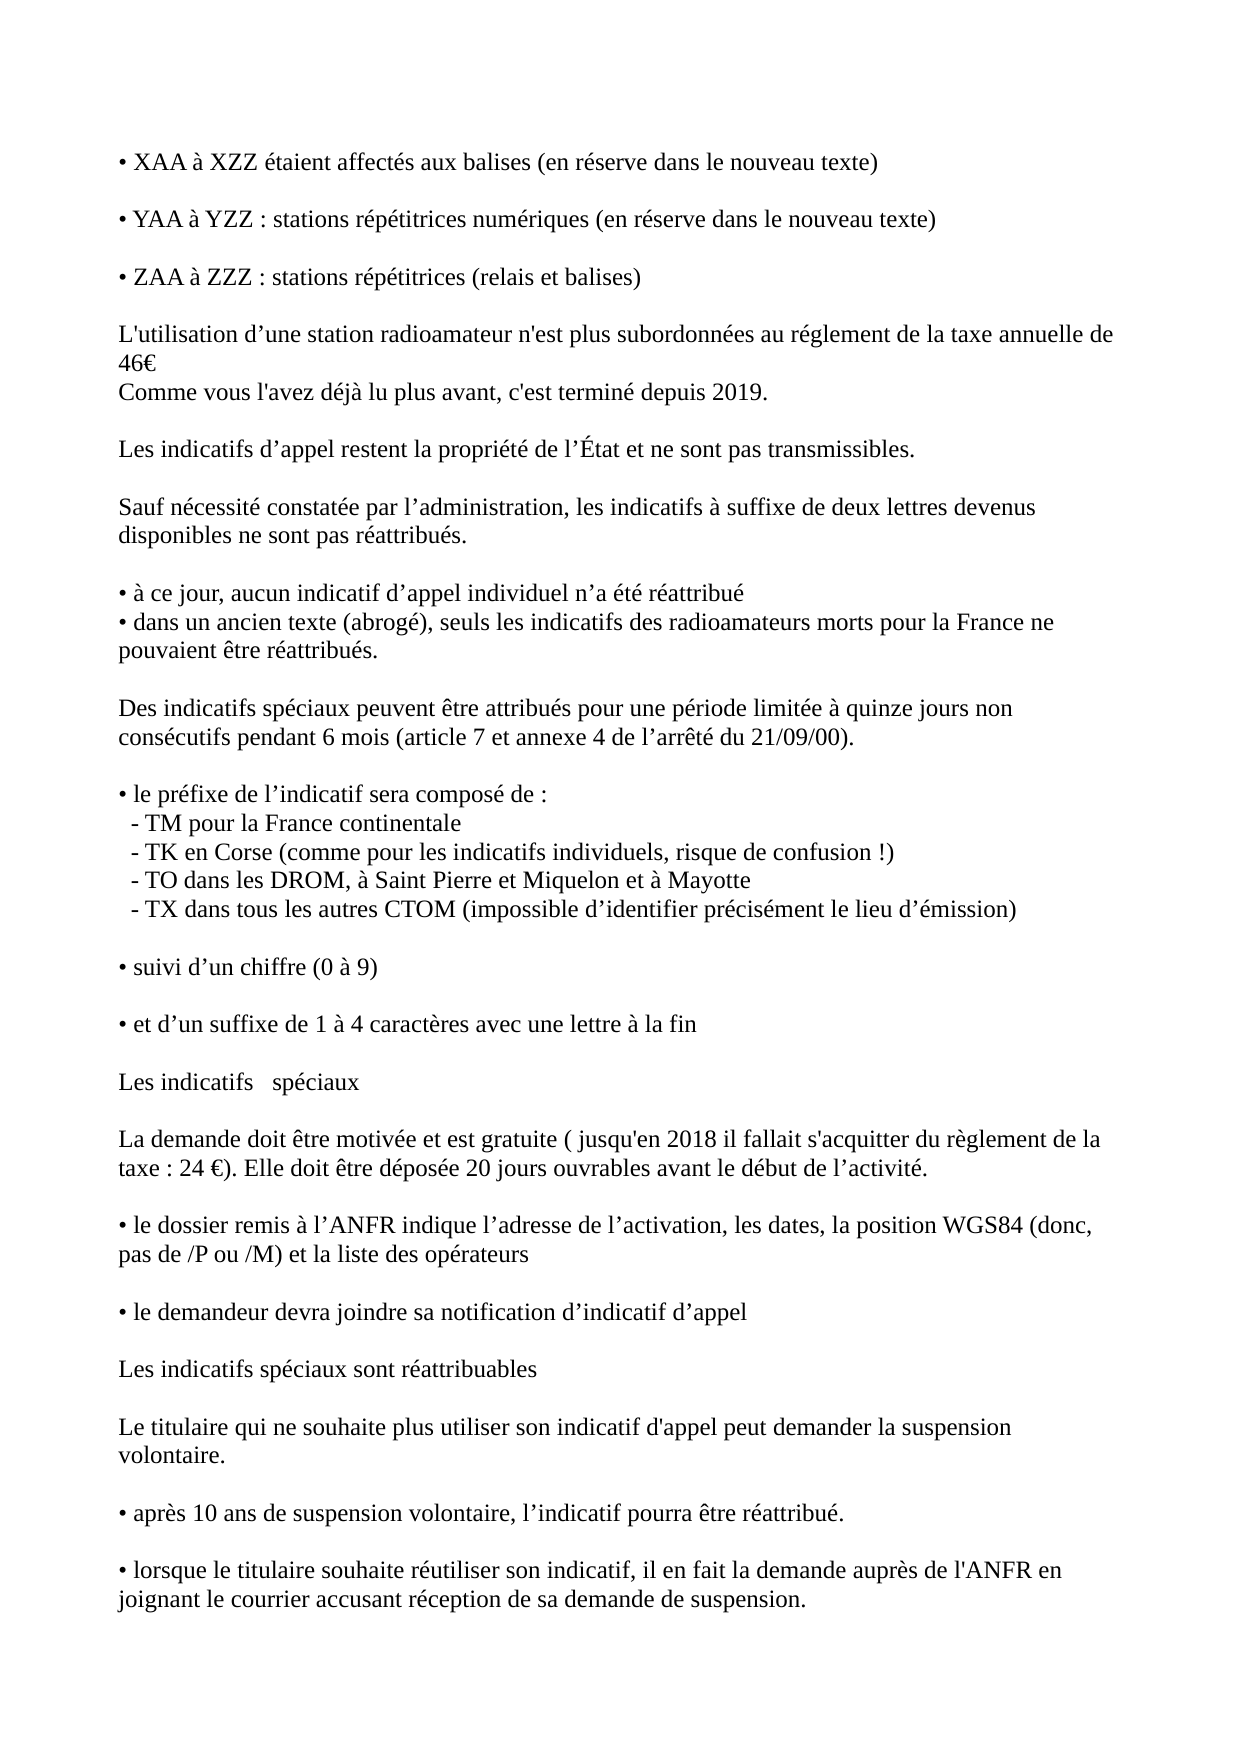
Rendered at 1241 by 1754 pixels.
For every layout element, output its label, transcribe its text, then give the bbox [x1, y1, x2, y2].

text - TX dans tous les autres CTOM (impossible d’identifier précisément le lieu d’émission) [118, 894, 1122, 923]
text Comme vous l'avez déjà lu plus avant, c'est terminé depuis 2019. [118, 377, 1122, 406]
text La demande doit être motivée et est gratuite ( jusqu'en 2018 il fallait s'acquitter du règlement de la taxe : 24 €). Elle doit être déposée 20 jours ouvrables avant le début de l’activité. [118, 1124, 1122, 1182]
text • suivi d’un chiffre (0 à 9) [118, 952, 1122, 981]
text - TM pour la France continentale [118, 808, 1122, 837]
text - TK en Corse (comme pour les indicatifs individuels, risque de confusion !) [118, 837, 1122, 866]
text • après 10 ans de suspension volontaire, l’indicatif pourra être réattribué. [118, 1498, 1122, 1527]
text • le demandeur devra joindre sa notification d’indicatif d’appel [118, 1297, 1122, 1326]
text Le titulaire qui ne souhaite plus utiliser son indicatif d'appel peut demander la suspension volontaire. [118, 1412, 1122, 1469]
text - TO dans les DROM, à Saint Pierre et Miquelon et à Mayotte [118, 866, 1122, 894]
text • lorsque le titulaire souhaite réutiliser son indicatif, il en fait la demande auprès de l'ANFR en joignant le courrier accusant réception de sa demande de suspension. [118, 1556, 1122, 1613]
text • YAA à YZZ : stations répétitrices numériques (en réserve dans le nouveau texte) [118, 204, 1122, 233]
text • le dossier remis à l’ANFR indique l’adresse de l’activation, les dates, la position WGS84 (donc, pas de /P ou /M) et la liste des opérateurs [118, 1211, 1122, 1268]
text Les indicatifs d’appel restent la propriété de l’État et ne sont pas transmissibles. [118, 434, 1122, 463]
text Les indicatifs spéciaux [118, 1067, 1122, 1096]
text L'utilisation d’une station radioamateur n'est plus subordonnées au réglement de la taxe annuelle de 46€ [118, 319, 1122, 377]
text • le préfixe de l’indicatif sera composé de : [118, 779, 1122, 808]
text Des indicatifs spéciaux peuvent être attribués pour une période limitée à quinze jours non consécutifs pendant 6 mois (article 7 et annexe 4 de l’arrêté du 21/09/00). [118, 693, 1122, 751]
text • ZAA à ZZZ : stations répétitrices (relais et balises) [118, 262, 1122, 291]
text • à ce jour, aucun indicatif d’appel individuel n’a été réattribué [118, 578, 1122, 607]
text Sauf nécessité constatée par l’administration, les indicatifs à suffixe de deux lettres devenus disponibles ne sont pas réattribués. [118, 492, 1122, 549]
text • et d’un suffixe de 1 à 4 caractères avec une lettre à la fin [118, 1009, 1122, 1038]
text • XAA à XZZ étaient affectés aux balises (en réserve dans le nouveau texte) [118, 147, 1122, 176]
text Les indicatifs spéciaux sont réattribuables [118, 1354, 1122, 1383]
text • dans un ancien texte (abrogé), seuls les indicatifs des radioamateurs morts pour la France ne pouvaient être réattribués. [118, 607, 1122, 664]
